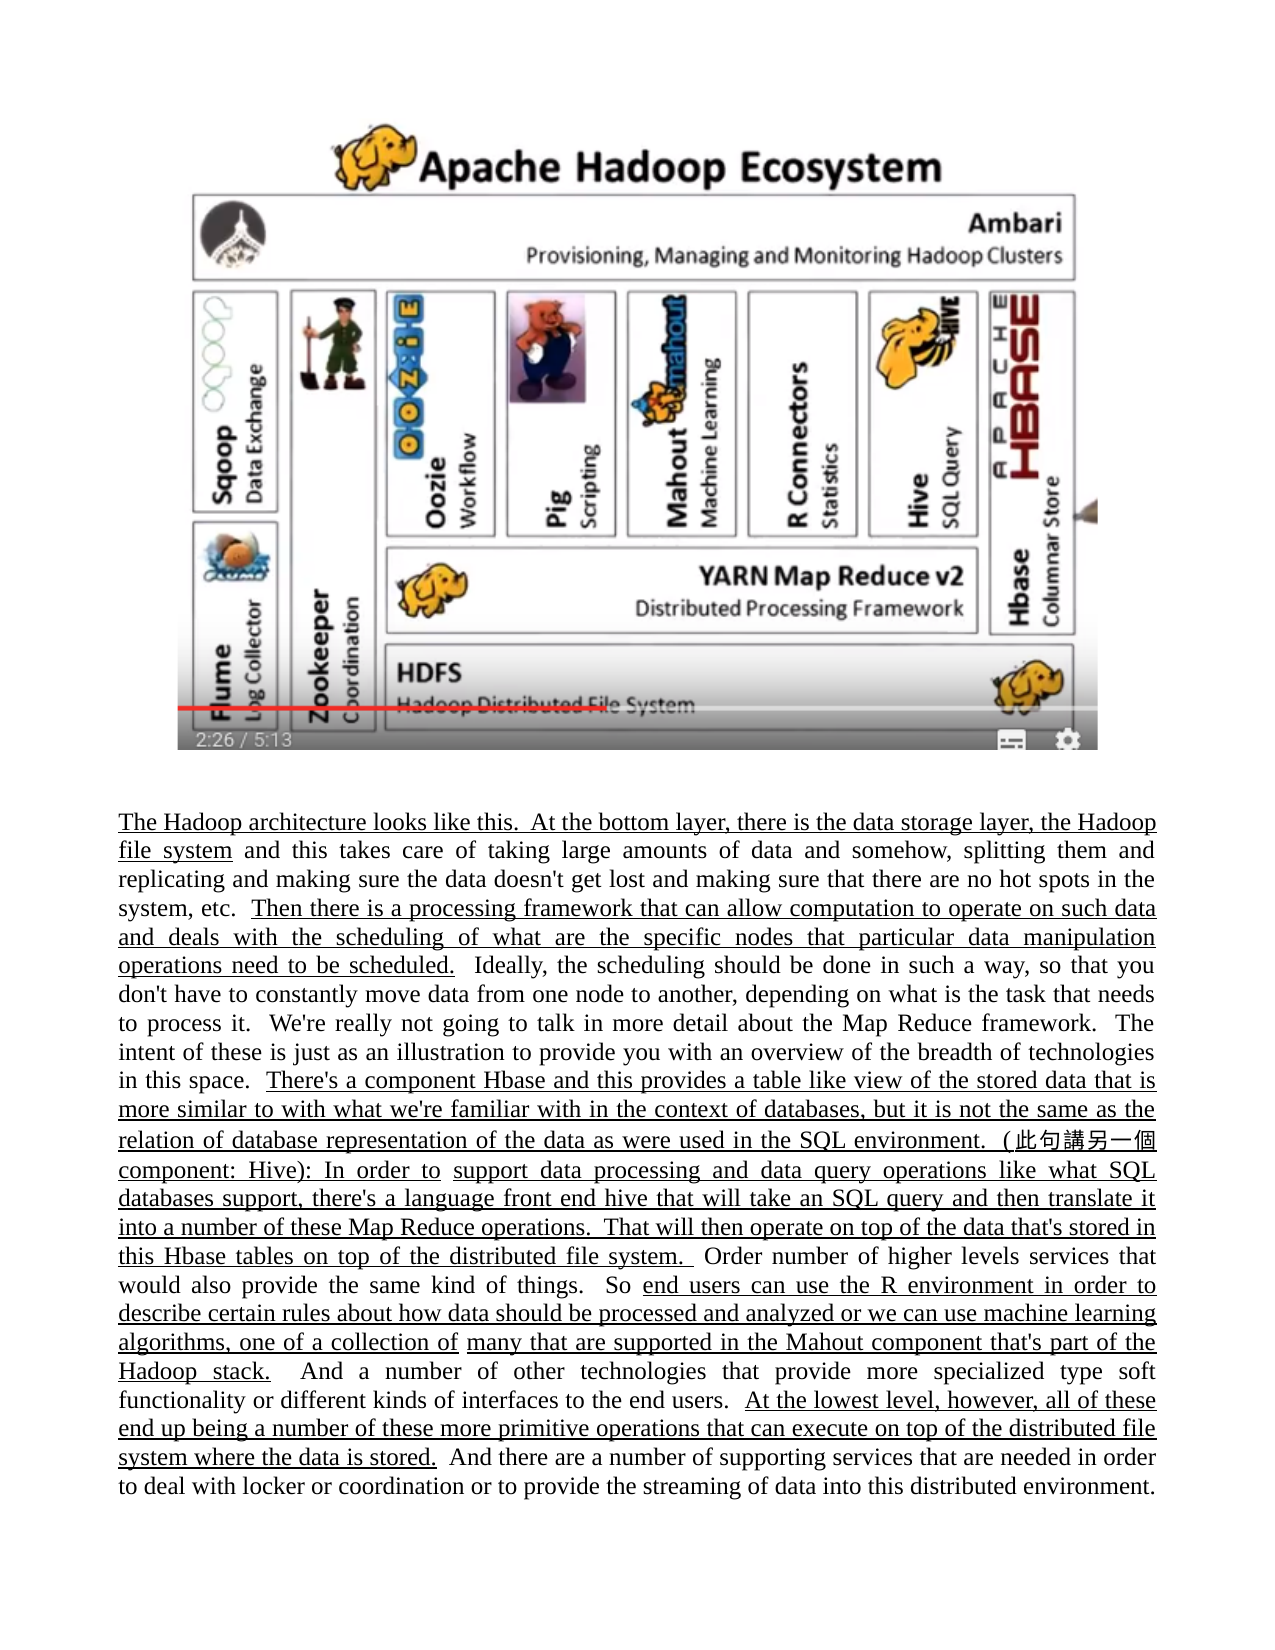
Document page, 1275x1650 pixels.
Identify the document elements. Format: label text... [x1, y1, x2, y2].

text file system and this takes care of taking large amounts of data and somehow, splitting them and replicating and making sure the data doesn't get lost and making sure that there are no hot spots in the system, etc. Then there is a processing framework that can allow computation to operate on such data and deals with the scheduling of what are the specific nodes that particular data manipulation operations need to be scheduled. Ideally, the scheduling should be done in such a way, so that you don't have to constantly move data from one node to another, depending on what is the task that needs to process it. We're really not going to talk in more detail about the Map Reduce framework. The intent of these is just as an illustration to provide you with an overview of the breadth of technologies in this space. There's a component Hbase and this provides a table like view of the stored data that is more similar to with what we're familiar with in the context of databases, but it is not the same as the relation of database representation of the data as were used in the SQL environment. (此句講另一個component: Hive): In order to support data processing and data query operations like what SQL databases support, there's a language front end hive that will take an SQL query and then translate it into a number of these Map Reduce operations. That will then operate on top of the data that's stored in this Hbase tables on top of the distributed file system. Order number of higher levels services that would also provide the same kind of things. So end users can use the R environment in order to describe certain rules about how data should be processed and analyzed or we can use machine learning [118, 833, 1157, 1323]
text system where the data is stored. And there are a number of supporting services that are needed in order to deal with locker or coordination or to provide the streaming of data into this distributed environment. [118, 1440, 1157, 1500]
picture [177, 118, 1098, 750]
text algorithms, one of a collection of many that are supported in the Mahout component that's part of the Hadoop stack. And a number of other technologies that provide more specialized type soft functionality or different kinds of interfaces to the end users. At the lowest level, however, all of these end up being a number of these more primitive operations that can execute on top of the distributed file [118, 1325, 1157, 1438]
text The Hadoop architecture looks like this. At the bottom layer, there is the data storage layer, the Hadoop [118, 807, 1157, 832]
